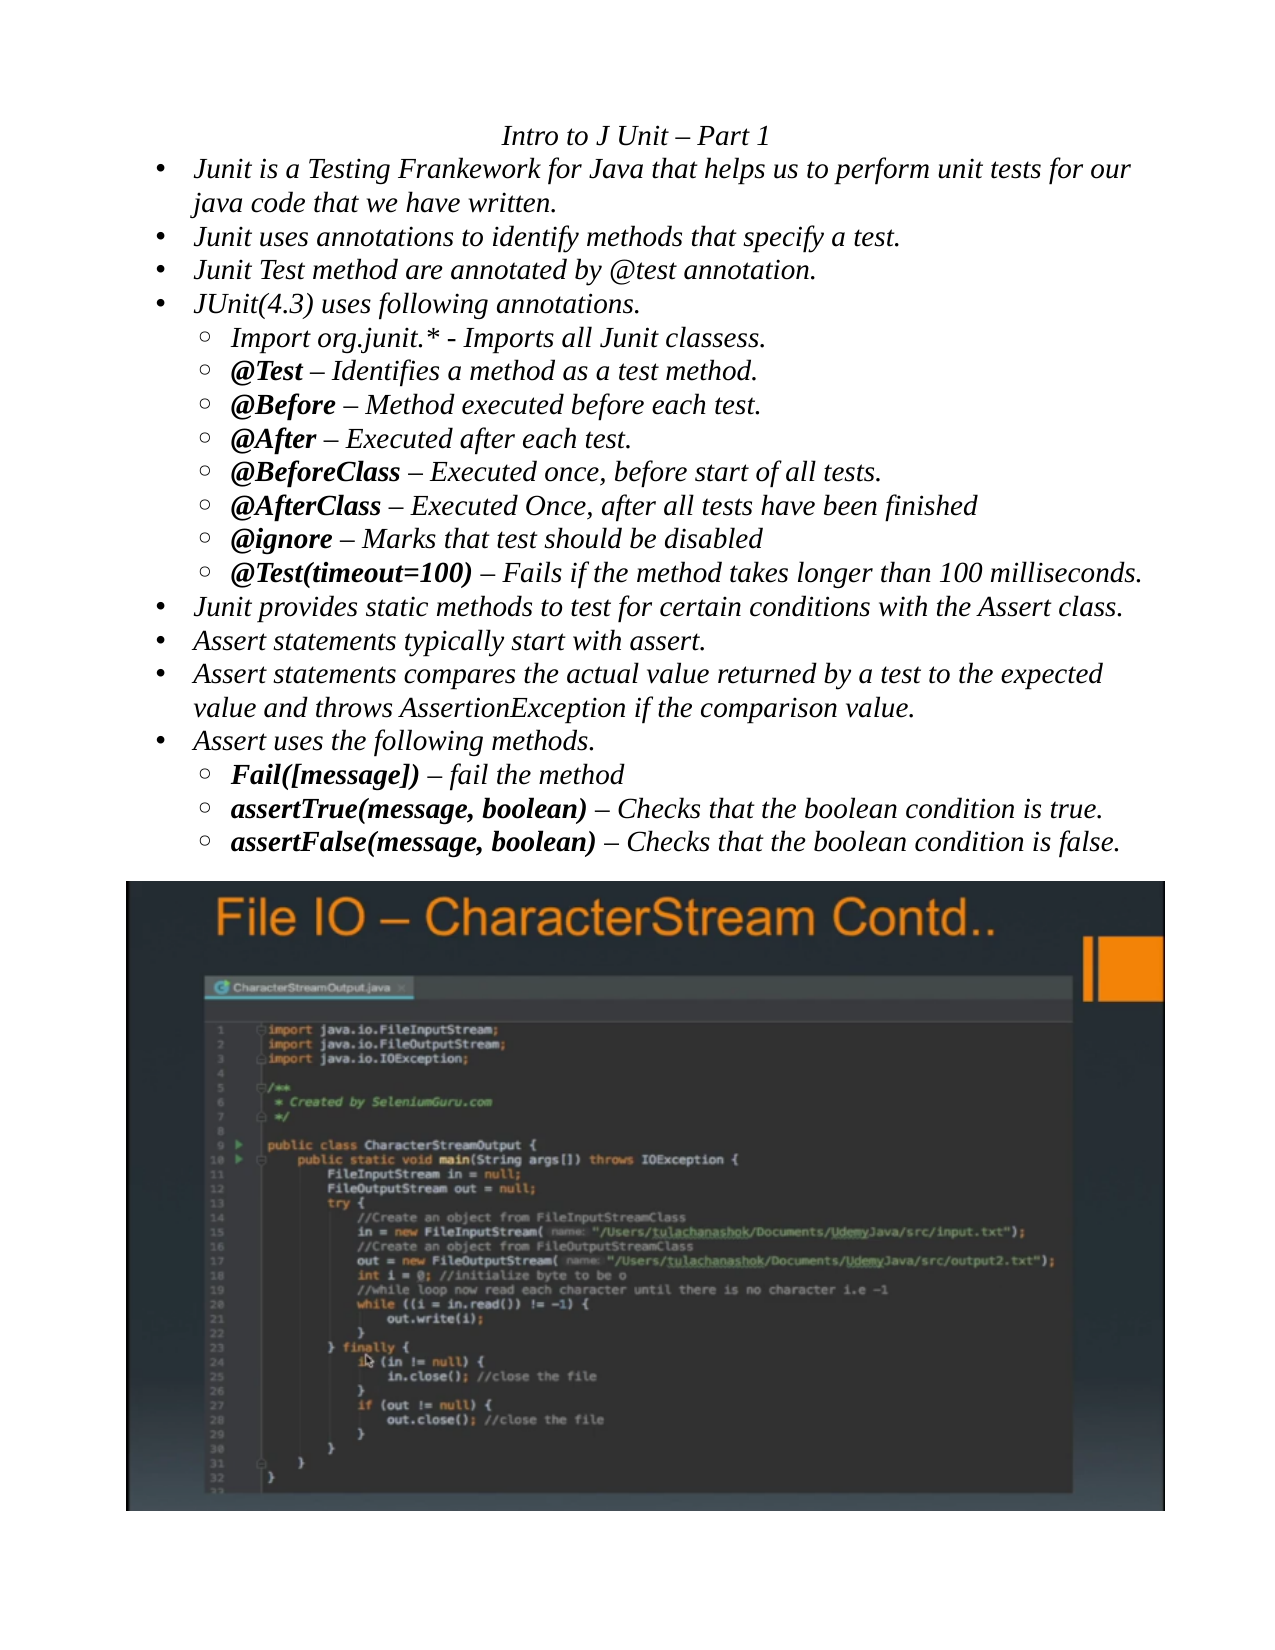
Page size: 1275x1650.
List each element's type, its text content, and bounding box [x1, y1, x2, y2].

text Intro to J Unit – Part 1 [118, 118, 1157, 152]
list Assert statements compares the actual value returned by a test to the expected value and throws AssertionException if the comparison value. [156, 656, 1157, 723]
list Assert statements typically start with assert. [156, 623, 1157, 656]
list assertFalse(message, boolean) – Checks that the boolean condition is false. [193, 824, 1157, 858]
list Junit Test method are annotated by @test annotation. [156, 252, 1157, 286]
picture [126, 881, 1165, 1511]
list @Before – Method executed before each test. [193, 387, 1157, 421]
list Junit provides static methods to test for certain conditions with the Assert class. [156, 589, 1157, 623]
list @ignore – Marks that test should be disabled [193, 522, 1157, 555]
list Junit uses annotations to identify methods that specify a test. [156, 219, 1157, 252]
list JUnit(4.3) uses following annotations. [156, 286, 1157, 320]
list Junit is a Testing Frankework for Java that helps us to perform unit tests for our java code that we have written. [156, 152, 1157, 219]
list @After – Executed after each test. [193, 421, 1157, 454]
list @AfterClass – Executed Once, after all tests have been finished [193, 488, 1157, 522]
list @Test(timeout=100) – Fails if the method takes longer than 100 milliseconds. [193, 555, 1157, 589]
list assertTrue(message, boolean) – Checks that the boolean condition is true. [193, 791, 1157, 824]
list Fail([message]) – fail the method [193, 757, 1157, 791]
list @BeforeClass – Executed once, before start of all tests. [193, 454, 1157, 488]
list @Test – Identifies a method as a test method. [193, 353, 1157, 387]
list Assert uses the following methods. [156, 723, 1157, 757]
list Import org.junit.* - Imports all Junit classess. [193, 320, 1157, 353]
